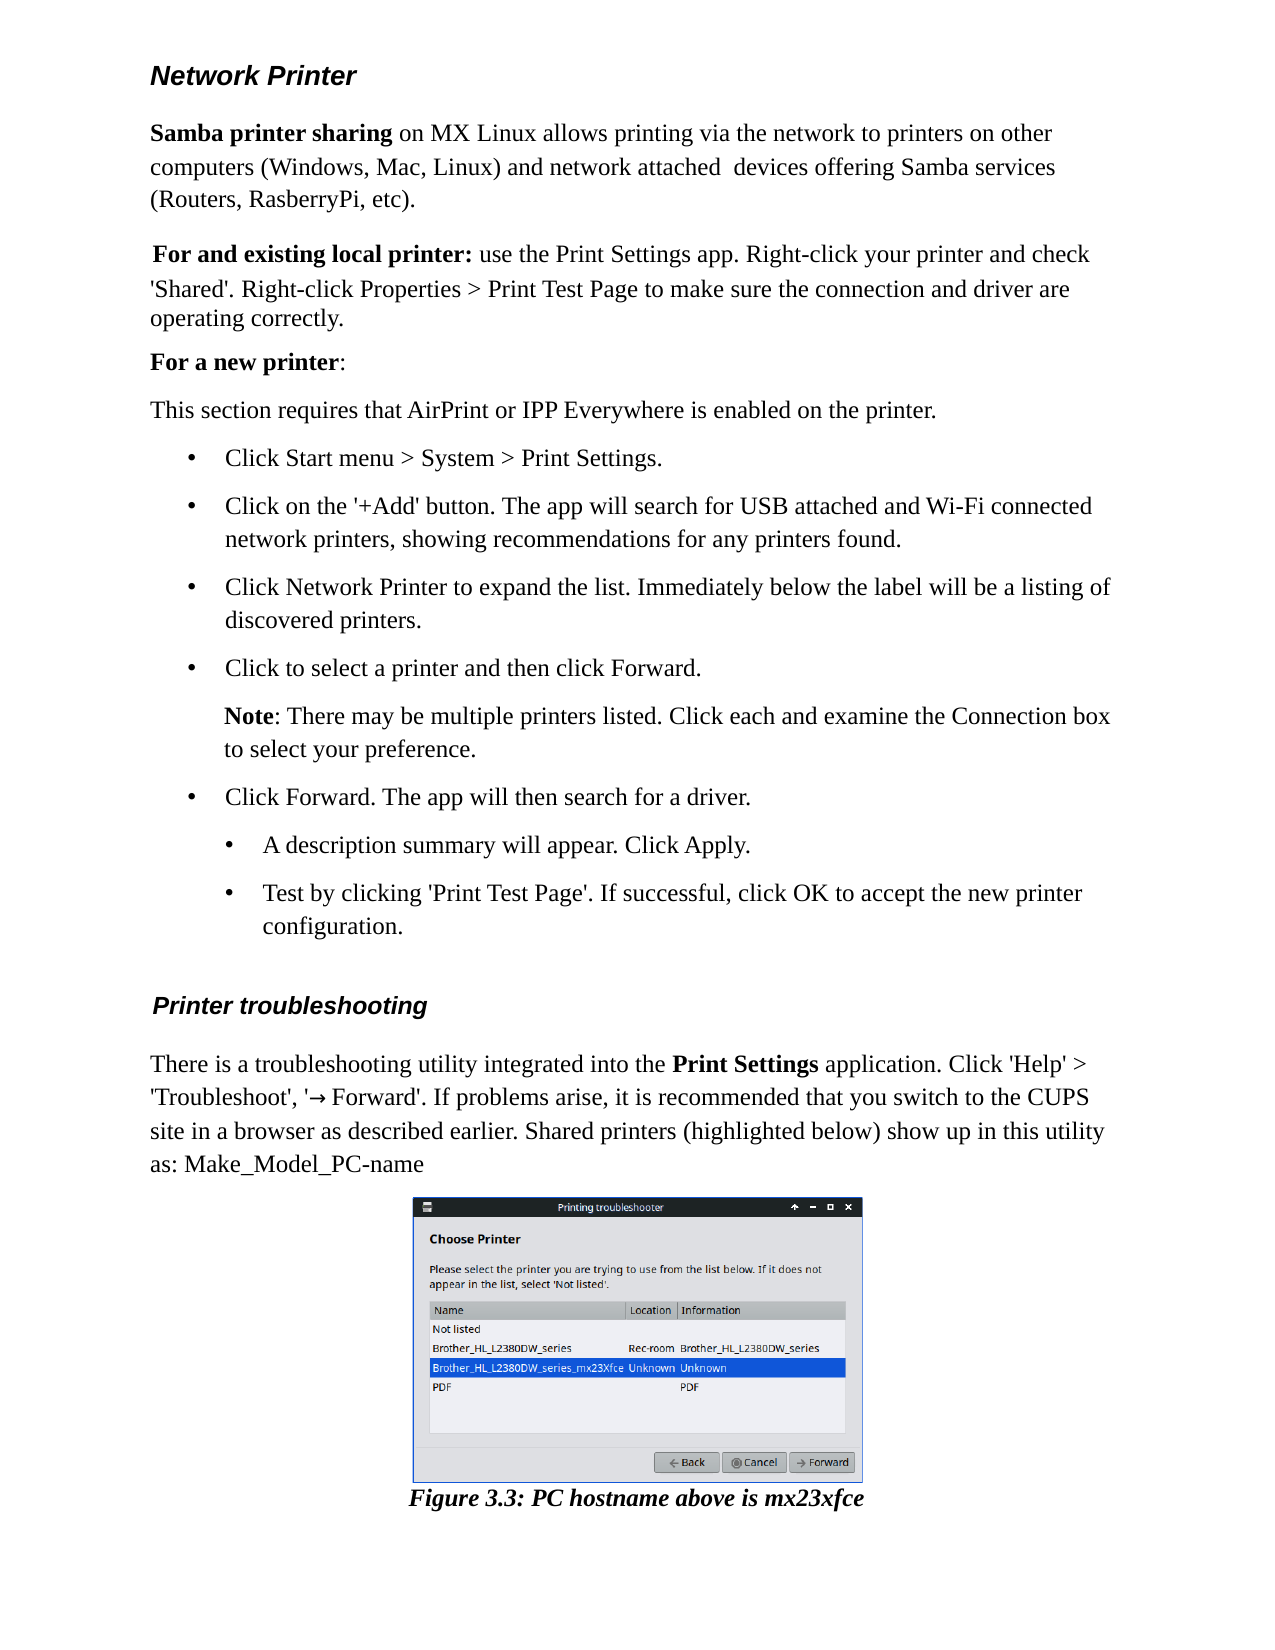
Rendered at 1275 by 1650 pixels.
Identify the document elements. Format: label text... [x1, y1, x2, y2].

text This section requires that AirPrint or IPP Everywhere is enabled on the printer. [150, 395, 1125, 423]
text For and existing local printer: use the Print Settings app. Right-click your printer and check 'Shared'. Right-click Properties > Print Test Page to make sure the connection and driver are operating correctly. [150, 233, 1125, 332]
list Click Start menu > System > Print Settings. [187, 443, 1125, 472]
subtitle Printer troubleshooting [150, 989, 1125, 1021]
list Click Network Printer to expand the list. Immediately below the label will be a listing of discovered printers. [187, 572, 1125, 634]
text For a new printer: [150, 347, 1125, 376]
text Note: There may be multiple printers listed. Click each and examine the Connection box to select your preference. [224, 701, 1125, 763]
text Samba printer sharing on MX Linux allows printing via the network to printers on other computers (Windows, Mac, Linux) and network attached devices offering Samba services (Routers, RasberryPi, etc). [150, 118, 1125, 213]
list Test by clicking 'Print Test Page'. If successful, click OK to accept the new printer configuration. [225, 878, 1125, 940]
subtitle Network Printer [150, 59, 1125, 91]
list Click to select a printer and then click Forward. [187, 653, 1125, 682]
list A description summary will appear. Click Apply. [225, 830, 1125, 859]
list Click Forward. The app will then search for a driver. [187, 782, 1125, 811]
text There is a troubleshooting utility integrated into the Print Settings application. Click 'Help' > 'Troubleshoot', '→ Forward'. If problems arise, it is recommended that you switch to the CUPS site in a browser as described earlier. Shared printers (highlighted below) show up in this utility as: Make_Model_PC-name [150, 1049, 1109, 1178]
list Click on the '+Add' button. The app will search for USB attached and Wi-Fi connected network printers, showing recommendations for any printers found. [187, 491, 1125, 553]
text Figure 3.3: PC hostname above is mx23xfce [150, 1210, 1125, 1512]
picture [412, 1197, 863, 1483]
